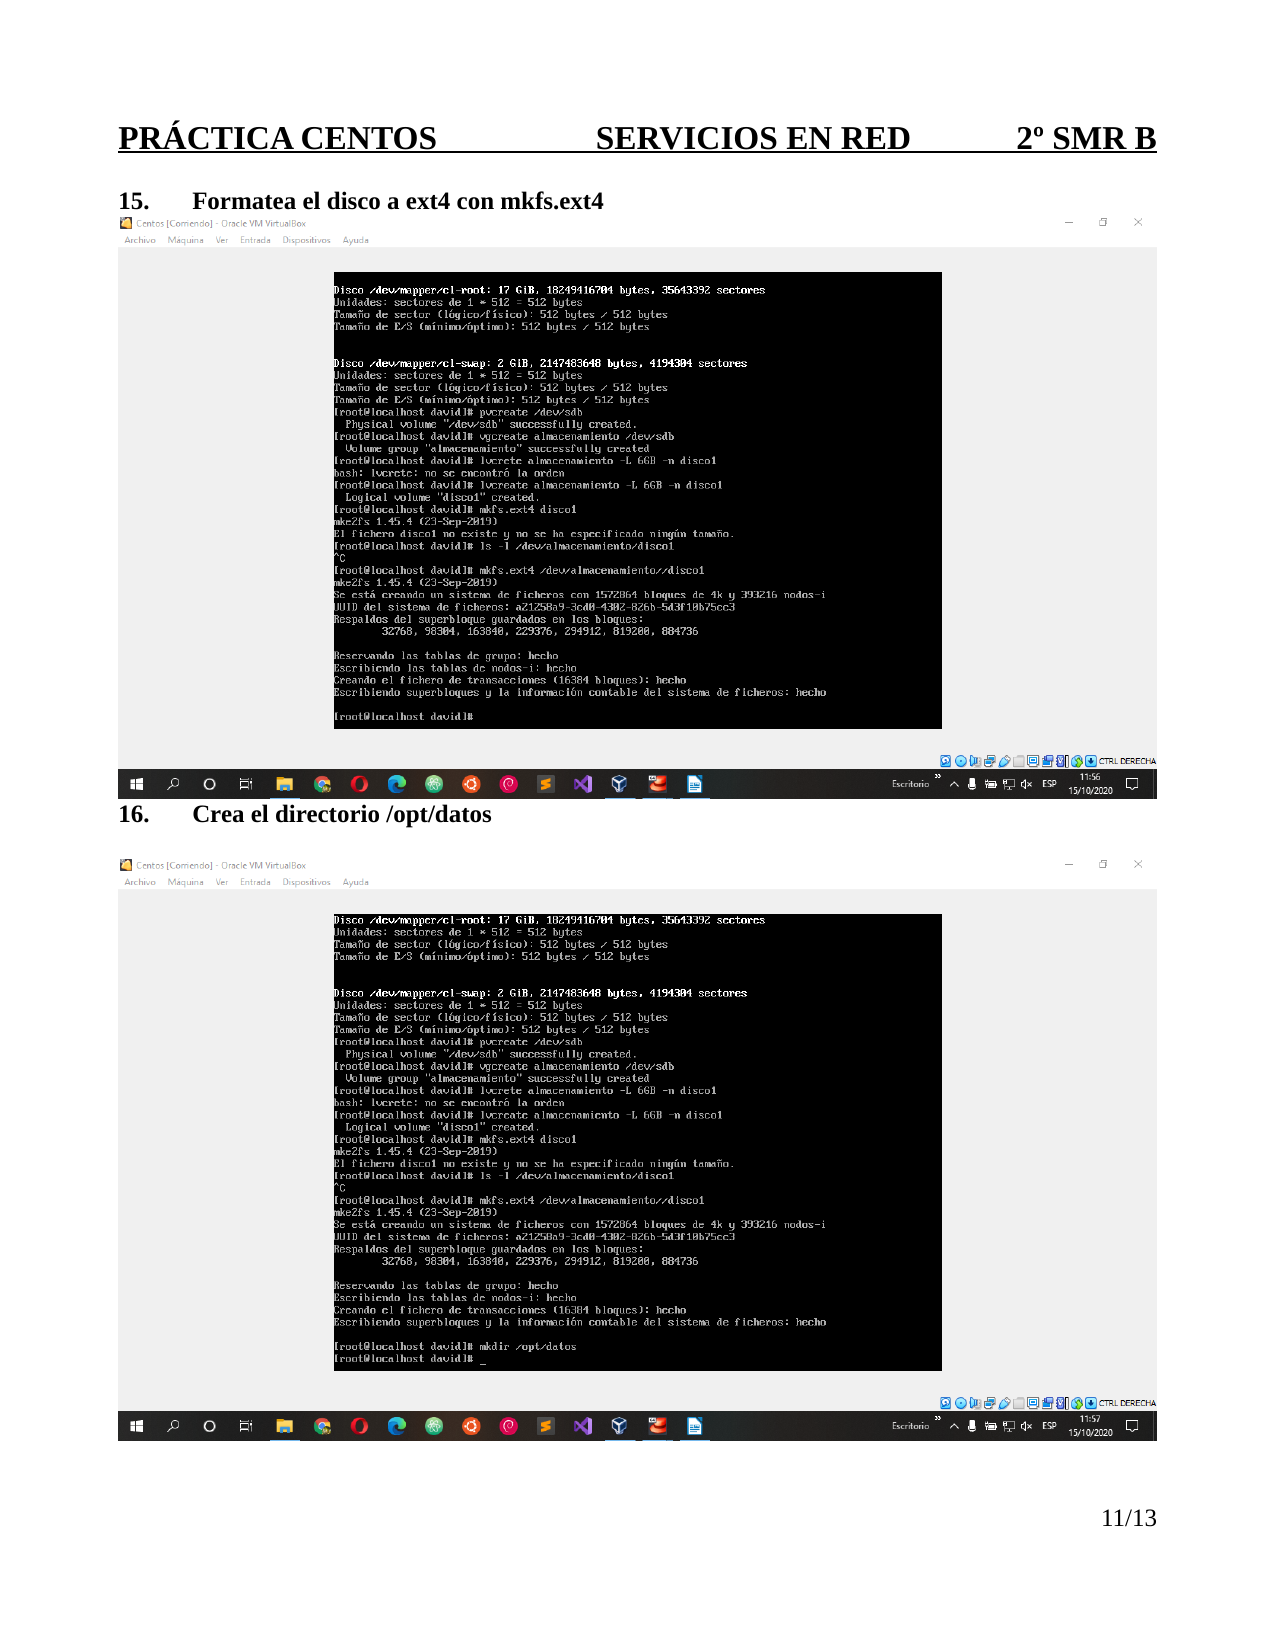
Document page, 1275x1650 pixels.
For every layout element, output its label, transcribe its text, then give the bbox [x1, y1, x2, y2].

picture [118, 214, 1157, 799]
text 16. Crea el directorio /opt/datos [118, 799, 1157, 827]
text 15. Formatea el disco a ext4 con mkfs.ext4 [118, 186, 1157, 214]
picture [118, 856, 1157, 1441]
